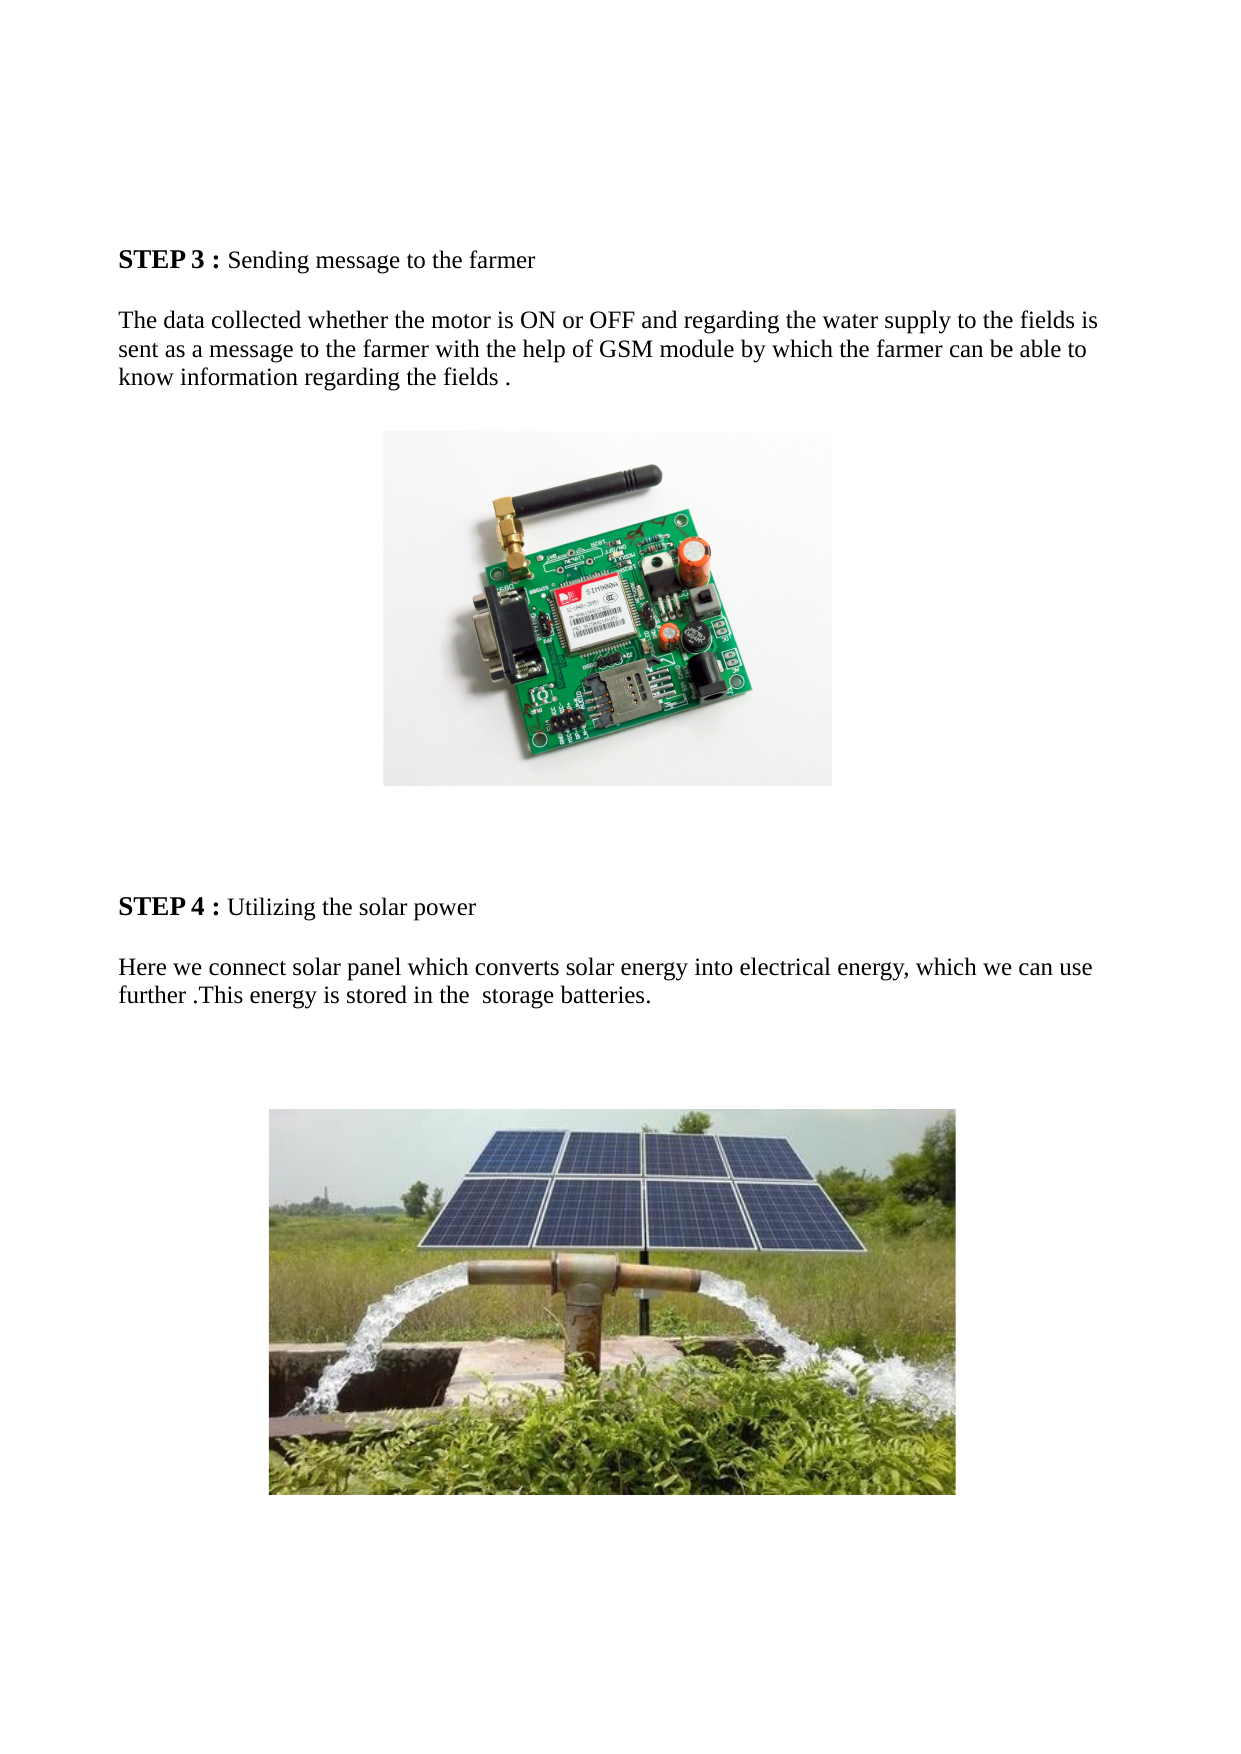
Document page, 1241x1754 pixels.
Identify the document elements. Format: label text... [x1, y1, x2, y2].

picture [268, 1109, 956, 1495]
text The data collected whether the motor is ON or OFF and regarding the water supply to the fields is sent as a message to the farmer with the help of GSM module by which the farmer can be able to know information regarding the fields . [118, 305, 1122, 391]
text Here we connect solar panel which converts solar energy into electrical energy, which we can use further .This energy is stored in the storage batteries. [118, 952, 1122, 1009]
text STEP 3 : Sending message to the farmer [118, 243, 1122, 274]
text STEP 4 : Utilizing the solar power [118, 889, 1122, 921]
picture [383, 431, 832, 786]
